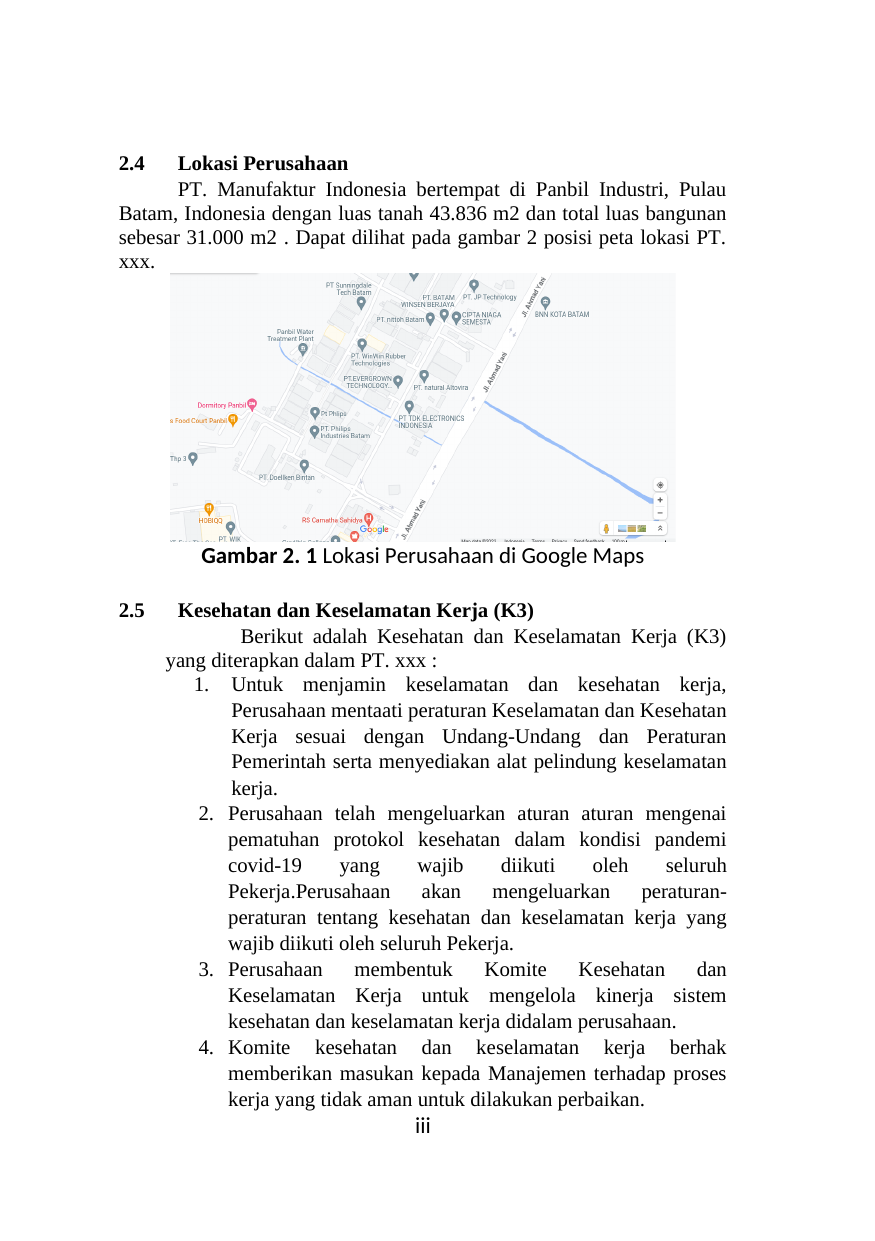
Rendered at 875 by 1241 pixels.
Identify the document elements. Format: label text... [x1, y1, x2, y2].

text Berikut adalah Kesehatan dan Keselamatan Kerja (K3) yang diterapkan dalam PT. xxx : [165, 623, 727, 672]
text PT. Manufaktur Indonesia bertempat di Panbil Industri, Pulau Batam, Indonesia dengan luas tanah 43.836 m2 dan total luas bangunan sebesar 31.000 m2 . Dapat dilihat pada gambar 2 posisi peta lokasi PT. xxx. [118, 177, 727, 273]
list Komite kesehatan dan keselamatan kerja berhak memberikan masukan kepada Manajemen terhadap proses kerja yang tidak aman untuk dilakukan perbaikan. [198, 1035, 727, 1111]
subtitle Kesehatan dan Keselamatan Kerja (K3) [118, 598, 727, 622]
text Gambar 2. 1 Lokasi Perusahaan di Google Maps [118, 541, 727, 569]
subtitle Lokasi Perusahaan [118, 151, 727, 175]
list Perusahaan telah mengeluarkan aturan aturan mengenai pematuhan protokol kesehatan dalam kondisi pandemi covid-19 yang wajib diikuti oleh seluruh Pekerja.Perusahaan akan mengeluarkan peraturan-peraturan tentang kesehatan dan keselamatan kerja yang wajib diikuti oleh seluruh Pekerja. [198, 801, 727, 955]
list Perusahaan membentuk Komite Kesehatan dan Keselamatan Kerja untuk mengelola kinerja sistem kesehatan dan keselamatan kerja didalam perusahaan. [198, 957, 727, 1033]
list Untuk menjamin keselamatan dan kesehatan kerja, Perusahaan mentaati peraturan Keselamatan dan Kesehatan Kerja sesuai dengan Undang-Undang dan Peraturan Pemerintah serta menyediakan alat pelindung keselamatan kerja. [193, 672, 727, 799]
picture [170, 273, 676, 542]
